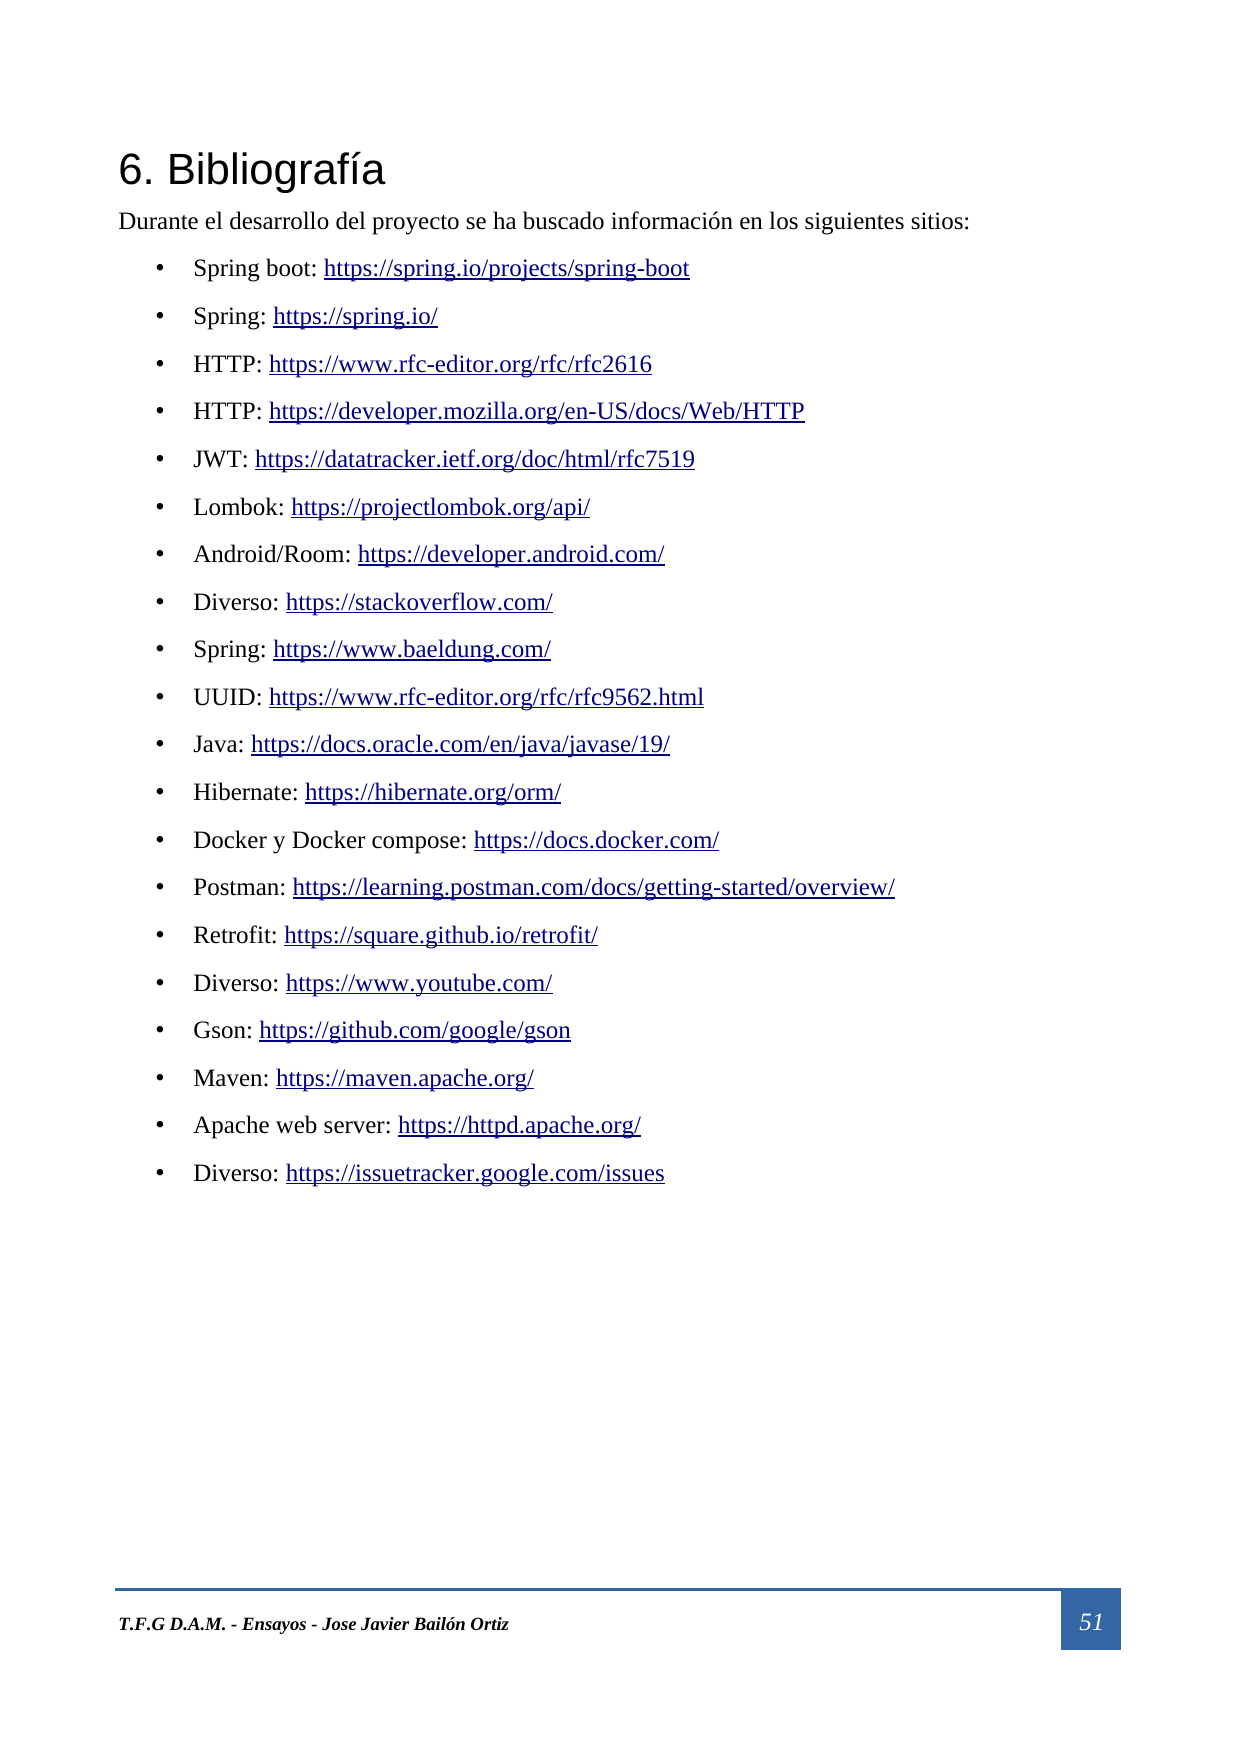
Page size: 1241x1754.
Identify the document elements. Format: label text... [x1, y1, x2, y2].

list HTTP: https://www.rfc-editor.org/rfc/rfc2616 [156, 349, 1122, 377]
list Apache web server: https://httpd.apache.org/ [156, 1110, 1122, 1139]
list Spring: https://www.baeldung.com/ [156, 634, 1122, 663]
list Android/Room: https://developer.android.com/ [156, 539, 1122, 568]
list Diverso: https://issuetracker.google.com/issues [156, 1158, 1122, 1187]
list Diverso: https://www.youtube.com/ [156, 968, 1122, 996]
list Spring boot: https://spring.io/projects/spring-boot [156, 253, 1122, 282]
list UUID: https://www.rfc-editor.org/rfc/rfc9562.html [156, 682, 1122, 711]
subtitle 6. Bibliografía [118, 143, 1122, 193]
list Spring: https://spring.io/ [156, 301, 1122, 330]
list Maven: https://maven.apache.org/ [156, 1063, 1122, 1092]
list JWT: https://datatracker.ietf.org/doc/html/rfc7519 [156, 444, 1122, 473]
list Retrofit: https://square.github.io/retrofit/ [156, 920, 1122, 949]
list HTTP: https://developer.mozilla.org/en-US/docs/Web/HTTP [156, 396, 1122, 425]
text Durante el desarrollo del proyecto se ha buscado información en los siguientes sitios: [118, 206, 1122, 235]
list Postman: https://learning.postman.com/docs/getting-started/overview/ [156, 872, 1122, 901]
list Hibernate: https://hibernate.org/orm/ [156, 777, 1122, 806]
list Lombok: https://projectlombok.org/api/ [156, 492, 1122, 520]
list Gson: https://github.com/google/gson [156, 1015, 1122, 1044]
list Diverso: https://stackoverflow.com/ [156, 587, 1122, 616]
list Docker y Docker compose: https://docs.docker.com/ [156, 825, 1122, 853]
list Java: https://docs.oracle.com/en/java/javase/19/ [156, 729, 1122, 758]
